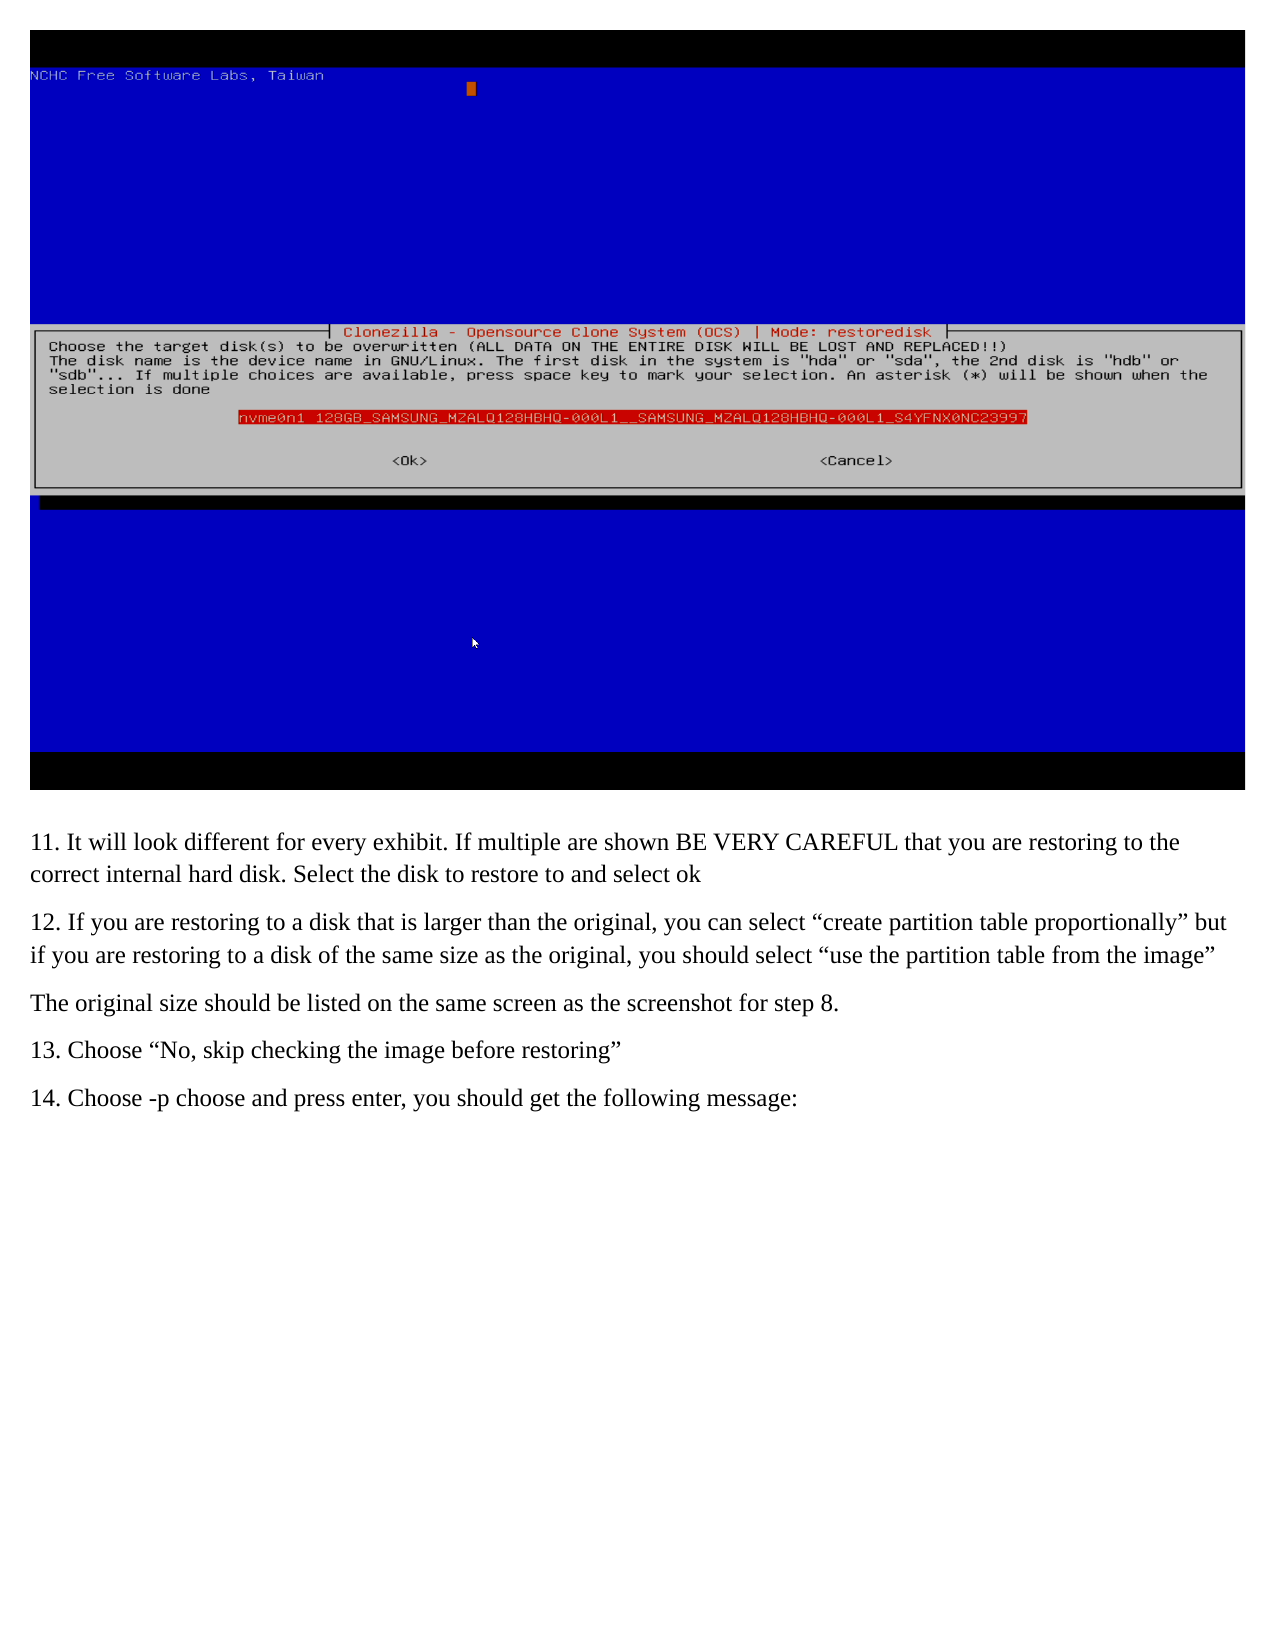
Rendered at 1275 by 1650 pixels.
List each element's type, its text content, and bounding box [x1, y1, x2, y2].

text 13. Choose “No, skip checking the image before restoring” [30, 1035, 1245, 1064]
text 14. Choose -p choose and press enter, you should get the following message: [30, 1083, 1245, 1112]
text 12. If you are restoring to a disk that is larger than the original, you can select “create partition table proportionally” but if you are restoring to a disk of the same size as the original, you should select “use the partition table from the image” [30, 907, 1245, 969]
text 11. It will look different for every exhibit. If multiple are shown BE VERY CAREFUL that you are restoring to the correct internal hard disk. Select the disk to restore to and select ok [30, 790, 1245, 888]
picture [30, 30, 1246, 790]
text The original size should be listed on the same screen as the screenshot for step 8. [30, 988, 1245, 1017]
